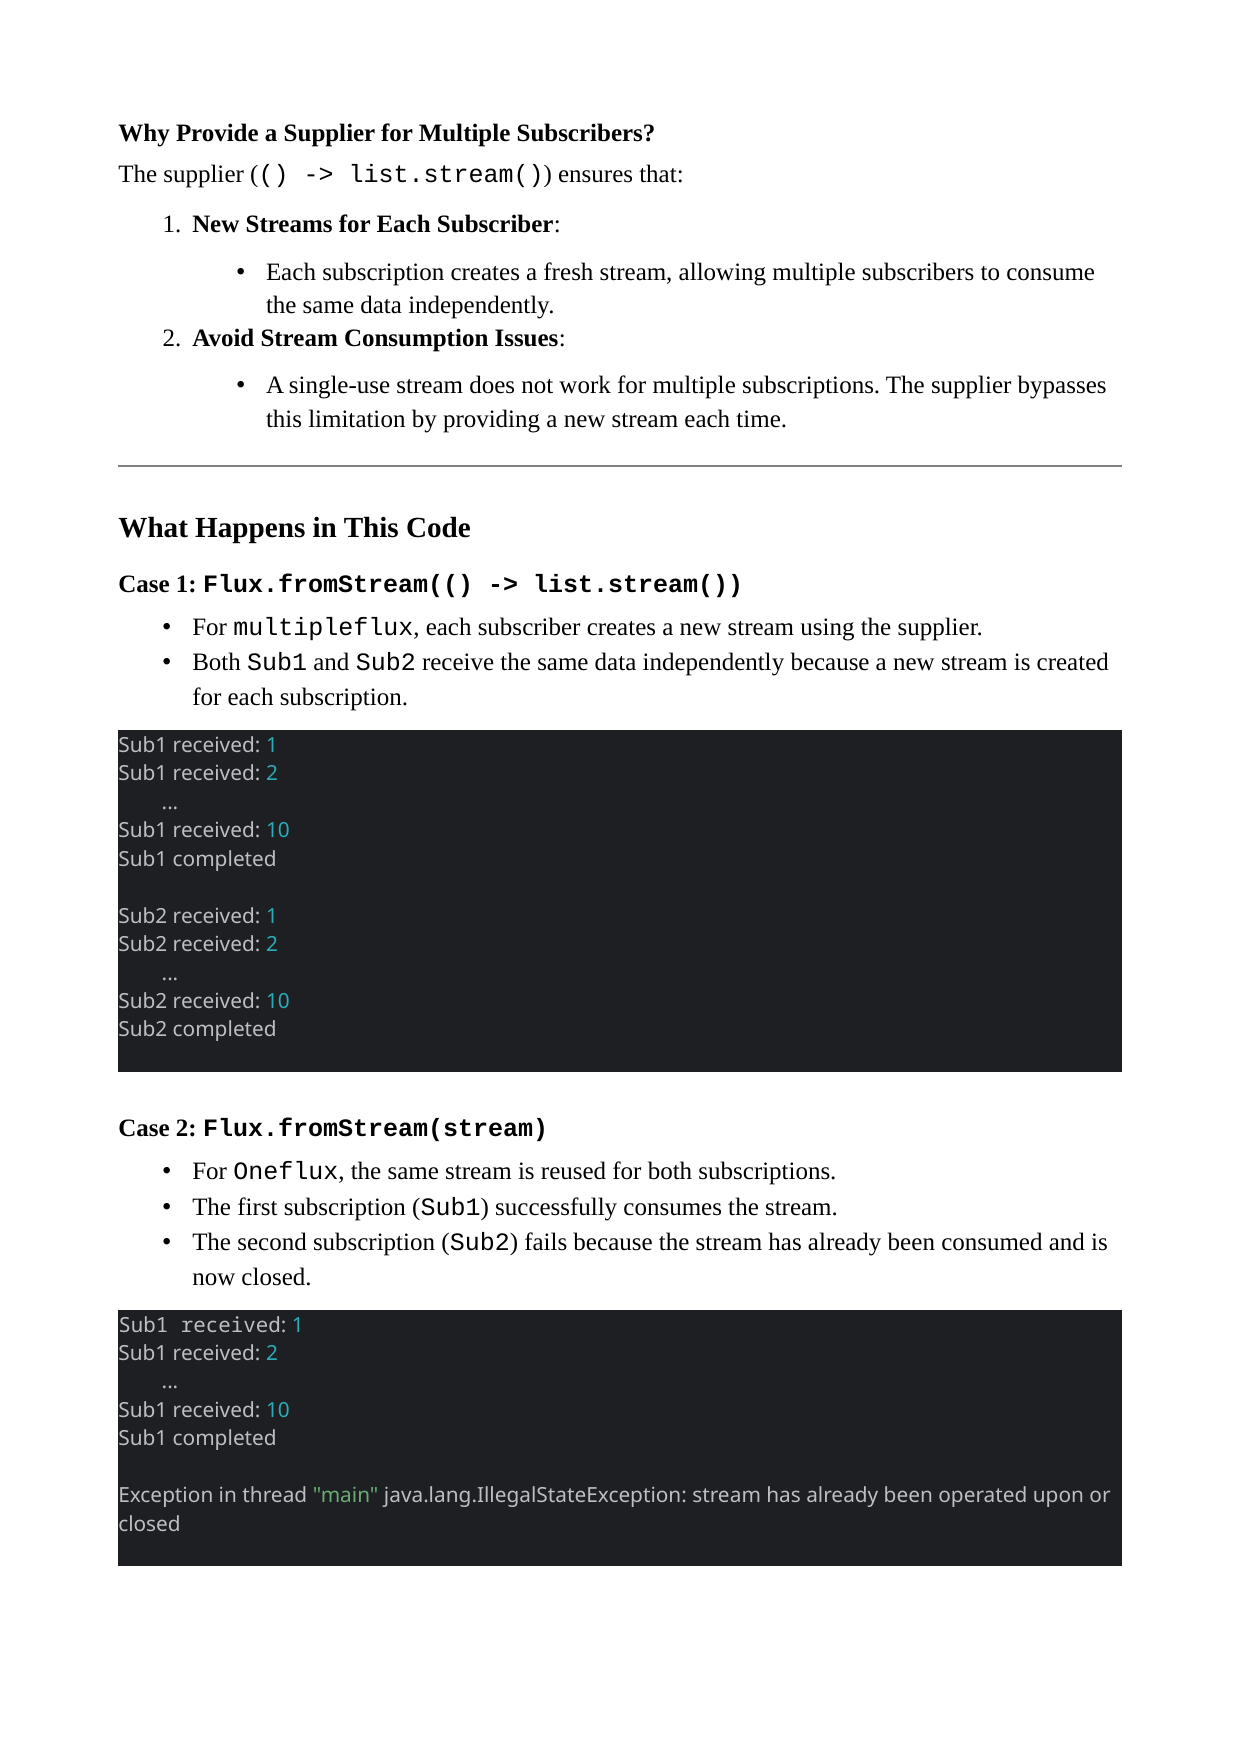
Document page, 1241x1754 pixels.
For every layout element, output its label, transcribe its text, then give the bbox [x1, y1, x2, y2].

subtitle What Happens in This Code [118, 510, 1122, 544]
text Sub1 received: 1 Sub1 received: 2 ... Sub1 received: 10 Sub1 completed Sub2 received: 1 Sub2 received: 2 ... Sub2 received: 10 Sub2 completed [118, 730, 1122, 1072]
subtitle Case 2: Flux.fromStream(stream) [118, 1113, 1122, 1144]
subtitle Case 1: Flux.fromStream(() -> list.stream()) [118, 569, 1122, 599]
list The second subscription (Sub2) fails because the stream has already been consumed and is now closed. [162, 1227, 1122, 1291]
text The supplier (() -> list.stream()) ensures that: [118, 159, 1122, 190]
list New Streams for Each Subscriber: [162, 209, 1122, 238]
subtitle Why Provide a Supplier for Multiple Subscribers? [118, 118, 1122, 147]
list Both Sub1 and Sub2 receive the same data independently because a new stream is created for each subscription. [162, 647, 1122, 711]
text Sub1 received: 1 Sub1 received: 2 ... Sub1 received: 10 Sub1 completed Exception in thread "main" java.lang.IllegalStateException: stream has already been operated upon or closed [118, 1310, 1122, 1566]
list Avoid Stream Consumption Issues: [162, 323, 1122, 352]
list A single-use stream does not work for multiple subscriptions. The supplier bypasses this limitation by providing a new stream each time. [236, 371, 1122, 432]
list Each subscription creates a fresh stream, allowing multiple subscribers to consume the same data independently. [236, 257, 1122, 319]
list The first subscription (Sub1) successfully consumes the stream. [162, 1192, 1122, 1222]
list For Oneflux, the same stream is reused for both subscriptions. [162, 1156, 1122, 1187]
list For multipleflux, each subscriber creates a new stream using the supplier. [162, 612, 1122, 643]
